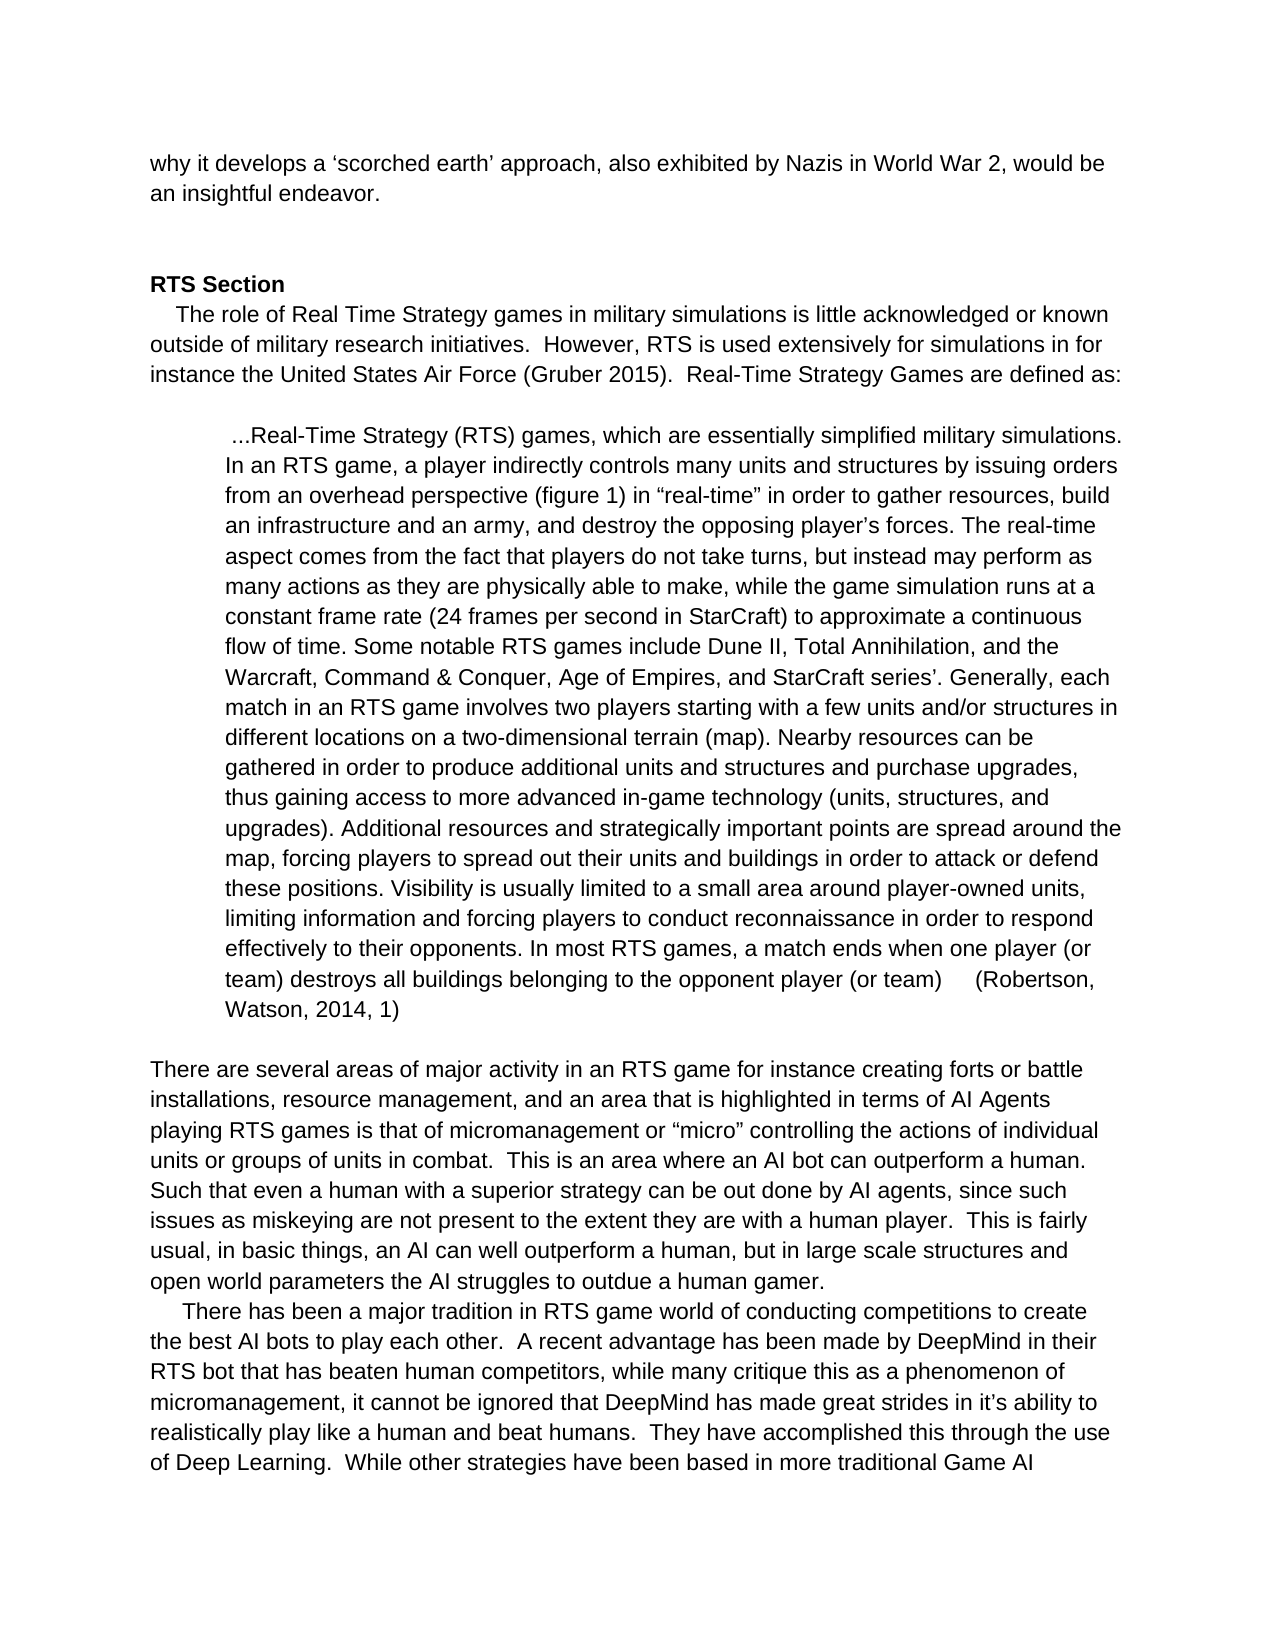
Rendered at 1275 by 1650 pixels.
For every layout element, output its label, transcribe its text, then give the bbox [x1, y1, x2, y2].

text There has been a major tradition in RTS game world of conducting competitions to create the best AI bots to play each other. A recent advantage has been made by DeepMind in their RTS bot that has beaten human competitors, while many critique this as a phenomenon of micromanagement, it cannot be ignored that DeepMind has made great strides in it’s ability to realistically play like a human and beat humans. They have accomplished this through the use of Deep Learning. While other strategies have been based in more traditional Game AI [150, 1298, 1125, 1475]
text There are several areas of major activity in an RTS game for instance creating forts or battle installations, resource management, and an area that is highlighted in terms of AI Agents playing RTS games is that of micromanagement or “micro” controlling the actions of individual units or groups of units in combat. This is an area where an AI bot can outperform a human. Such that even a human with a superior strategy can be out done by AI agents, since such issues as miskeying are not present to the extent they are with a human player. This is fairly usual, in basic things, an AI can well outperform a human, but in large scale structures and open world parameters the AI struggles to outdue a human gamer. [150, 1056, 1125, 1294]
text The role of Real Time Strategy games in military simulations is little acknowledged or known outside of military research initiatives. However, RTS is used extensively for simulations in for instance the United States Air Force (Gruber 2015). Real-Time Strategy Games are defined as: [150, 301, 1125, 388]
text RTS Section [150, 271, 1125, 297]
text why it develops a ‘scorched earth’ approach, also exhibited by Nazis in World War 2, would be an insightful endeavor. [150, 150, 1125, 207]
text ...Real-Time Strategy (RTS) games, which are essentially simplified military simulations. In an RTS game, a player indirectly controls many units and structures by issuing orders from an overhead perspective (figure 1) in “real-time” in order to gather resources, build an infrastructure and an army, and destroy the opposing player’s forces. The real-time aspect comes from the fact that players do not take turns, but instead may perform as many actions as they are physically able to make, while the game simulation runs at a constant frame rate (24 frames per second in StarCraft) to approximate a continuous flow of time. Some notable RTS games include Dune II, Total Annihilation, and the Warcraft, Command & Conquer, Age of Empires, and StarCraft series’. Generally, each match in an RTS game involves two players starting with a few units and/or structures in different locations on a two-dimensional terrain (map). Nearby resources can be gathered in order to produce additional units and structures and purchase upgrades, thus gaining access to more advanced in-game technology (units, structures, and upgrades). Additional resources and strategically important points are spread around the map, forcing players to spread out their units and buildings in order to attack or defend these positions. Visibility is usually limited to a small area around player-owned units, limiting information and forcing players to conduct reconnaissance in order to respond effectively to their opponents. In most RTS games, a match ends when one player (or team) destroys all buildings belonging to the opponent player (or team) (Robertson, Watson, 2014, 1) [225, 422, 1125, 1022]
